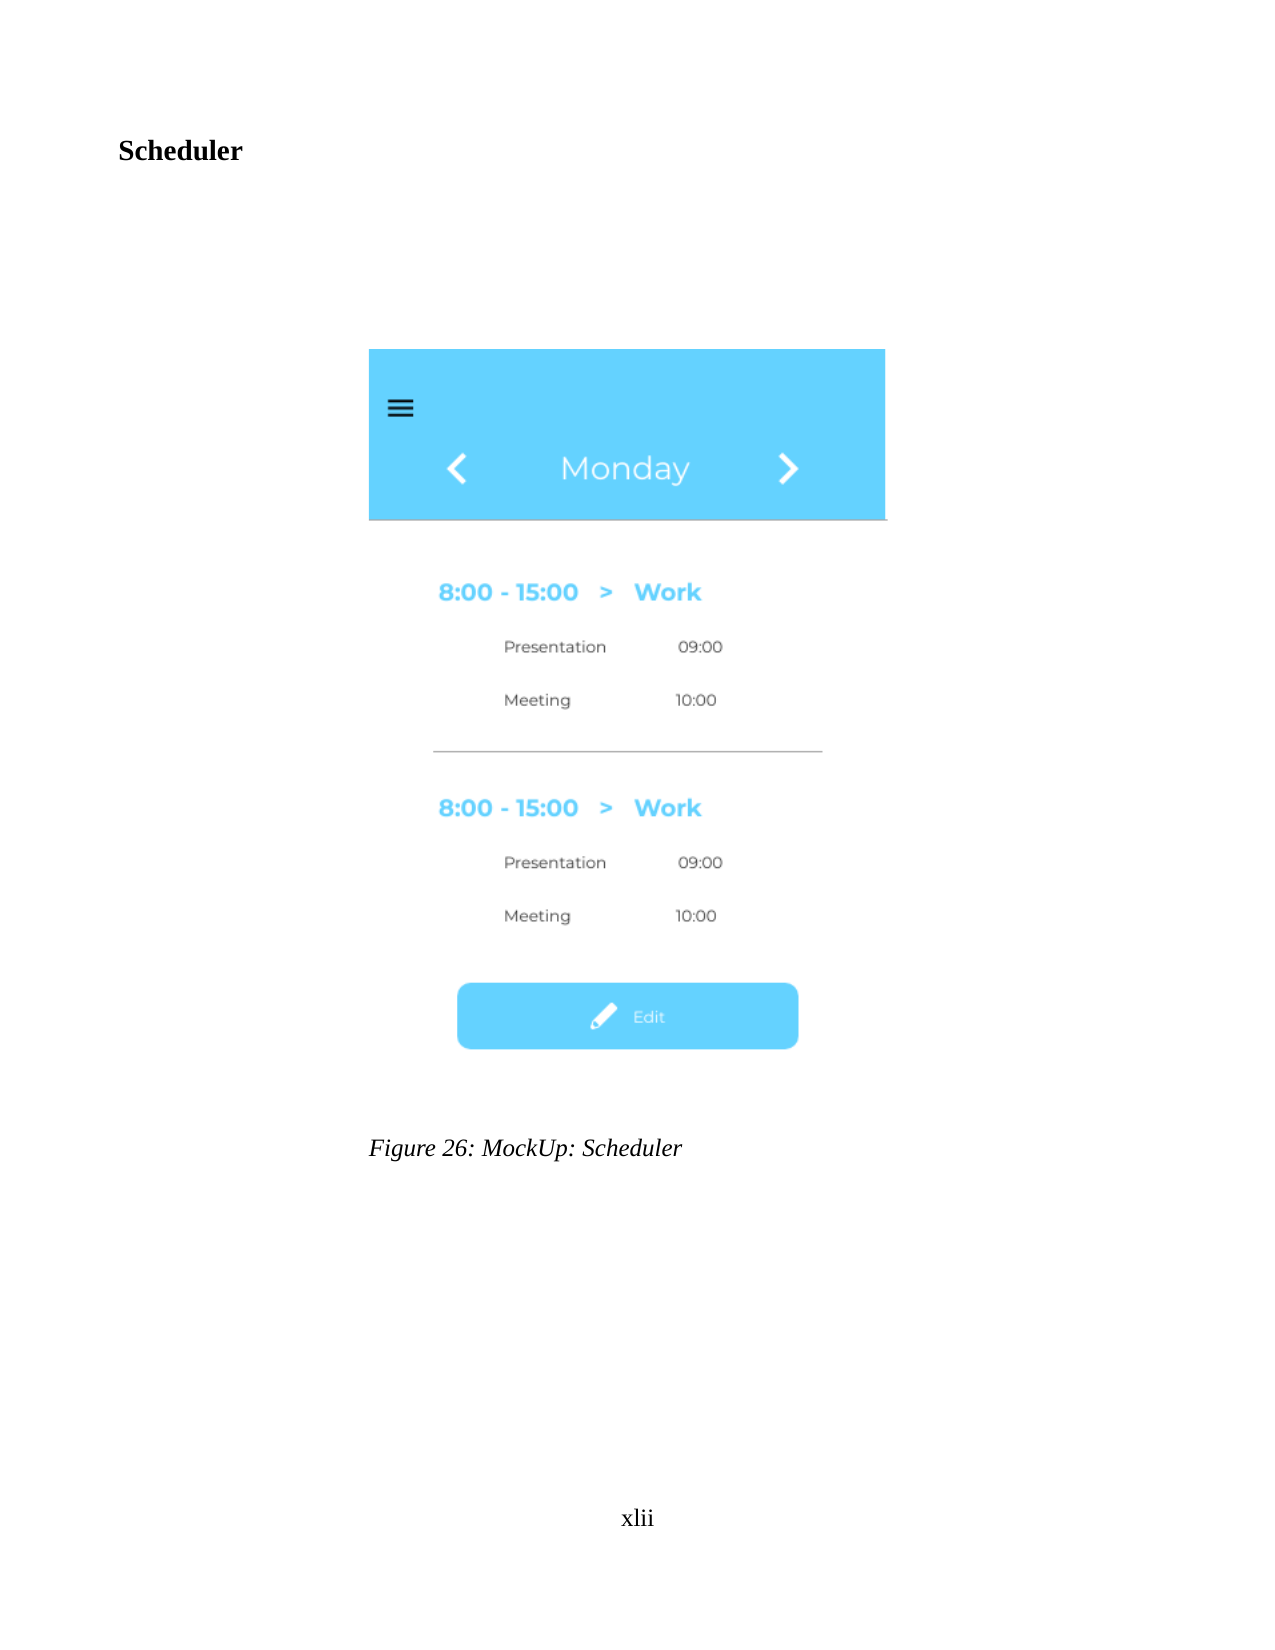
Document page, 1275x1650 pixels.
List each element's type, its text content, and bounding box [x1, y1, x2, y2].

subtitle Scheduler [118, 133, 1157, 166]
subtitle [369, 337, 888, 349]
text Figure 26: MockUp: Scheduler [369, 1133, 888, 1162]
picture [368, 349, 888, 1133]
